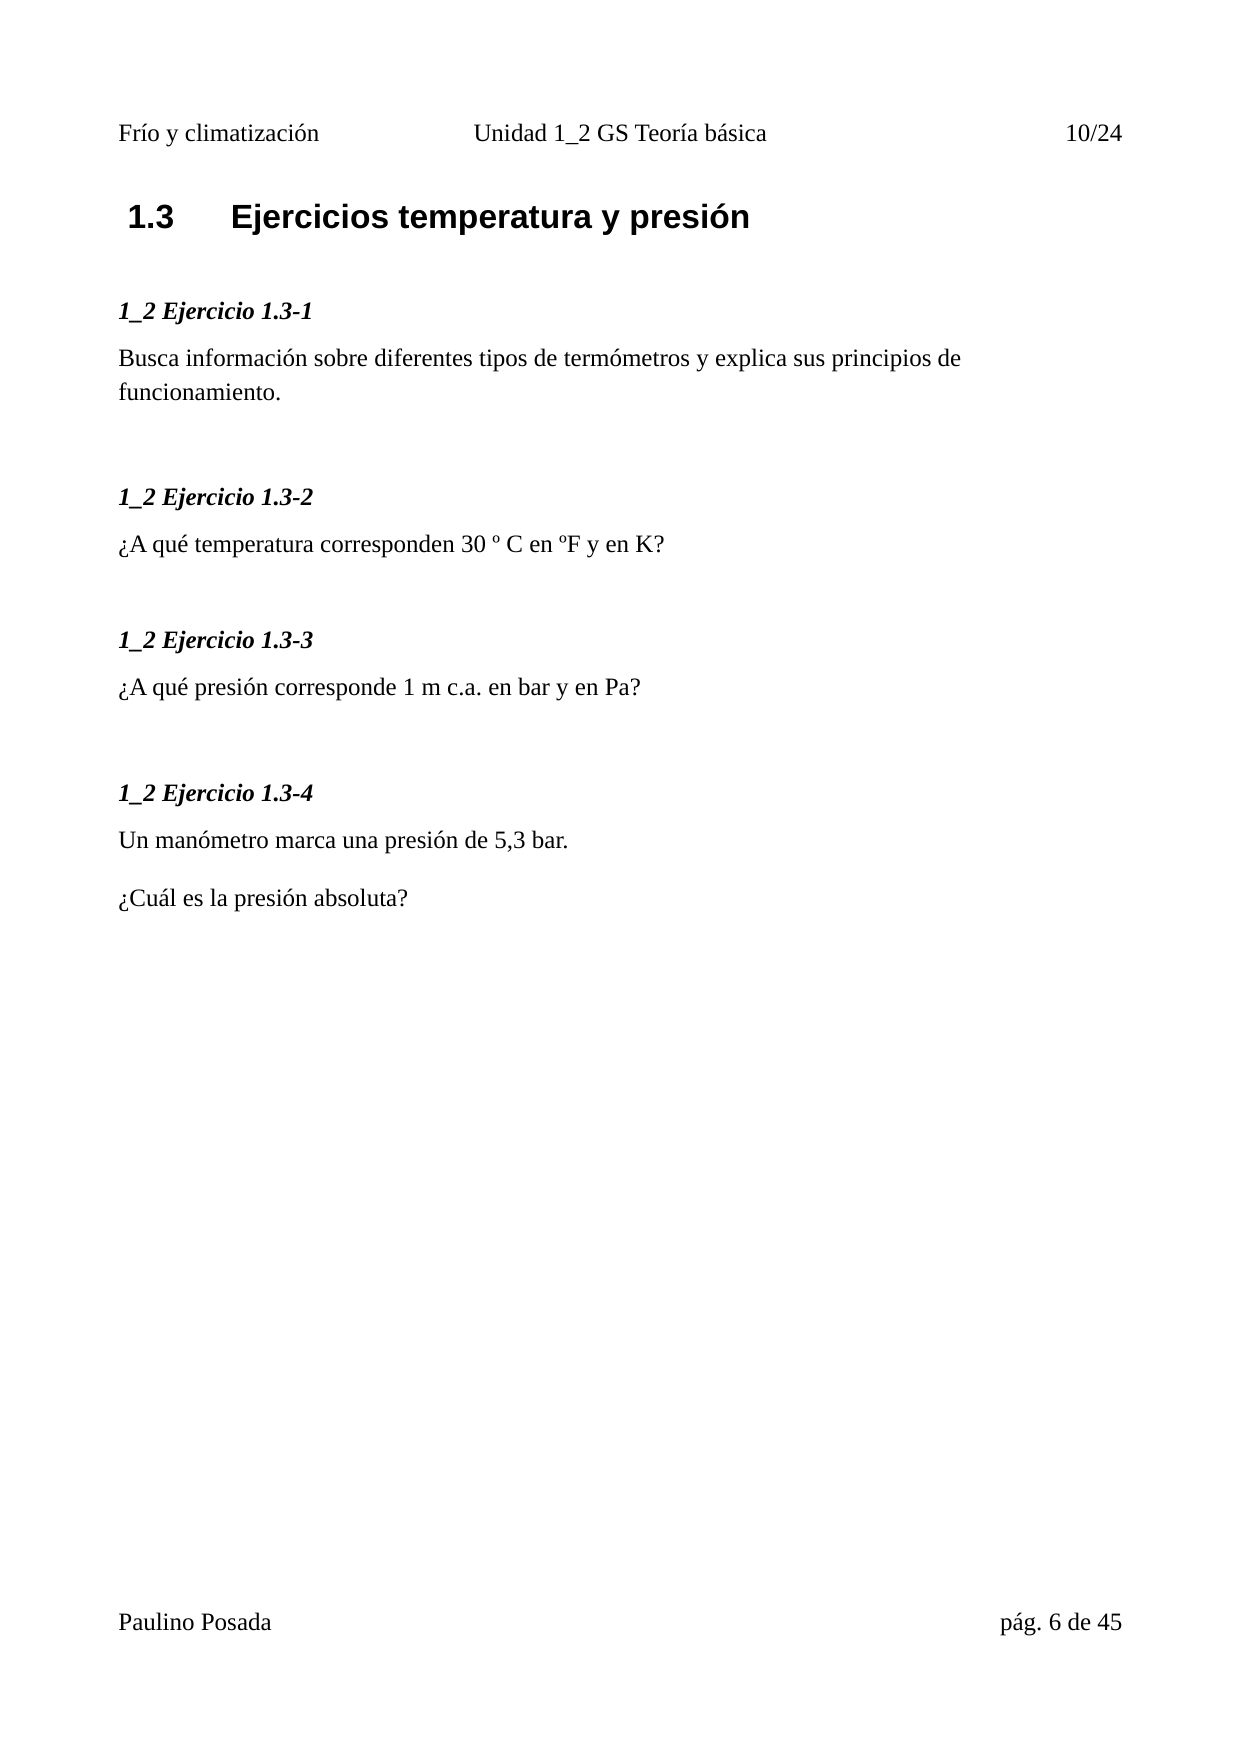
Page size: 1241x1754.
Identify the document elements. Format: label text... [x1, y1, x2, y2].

text ¿A qué presión corresponde 1 m c.a. en bar y en Pa? [118, 672, 1122, 701]
text Un manómetro marca una presión de 5,3 bar. [118, 825, 1122, 854]
text 1_2 Ejercicio 1.3-4 [118, 778, 1122, 806]
text ¿A qué temperatura corresponden 30 º C en ºF y en K? [118, 529, 1122, 558]
text ¿Cuál es la presión absoluta? [118, 883, 1122, 912]
text 1_2 Ejercicio 1.3-3 [118, 625, 1122, 653]
text 1_2 Ejercicio 1.3-2 [118, 482, 1122, 511]
text 1_2 Ejercicio 1.3-1 [118, 296, 1122, 325]
subtitle Ejercicios temperatura y presión [118, 197, 1122, 236]
text Busca información sobre diferentes tipos de termómetros y explica sus principios de funcionamiento. [118, 343, 1122, 405]
